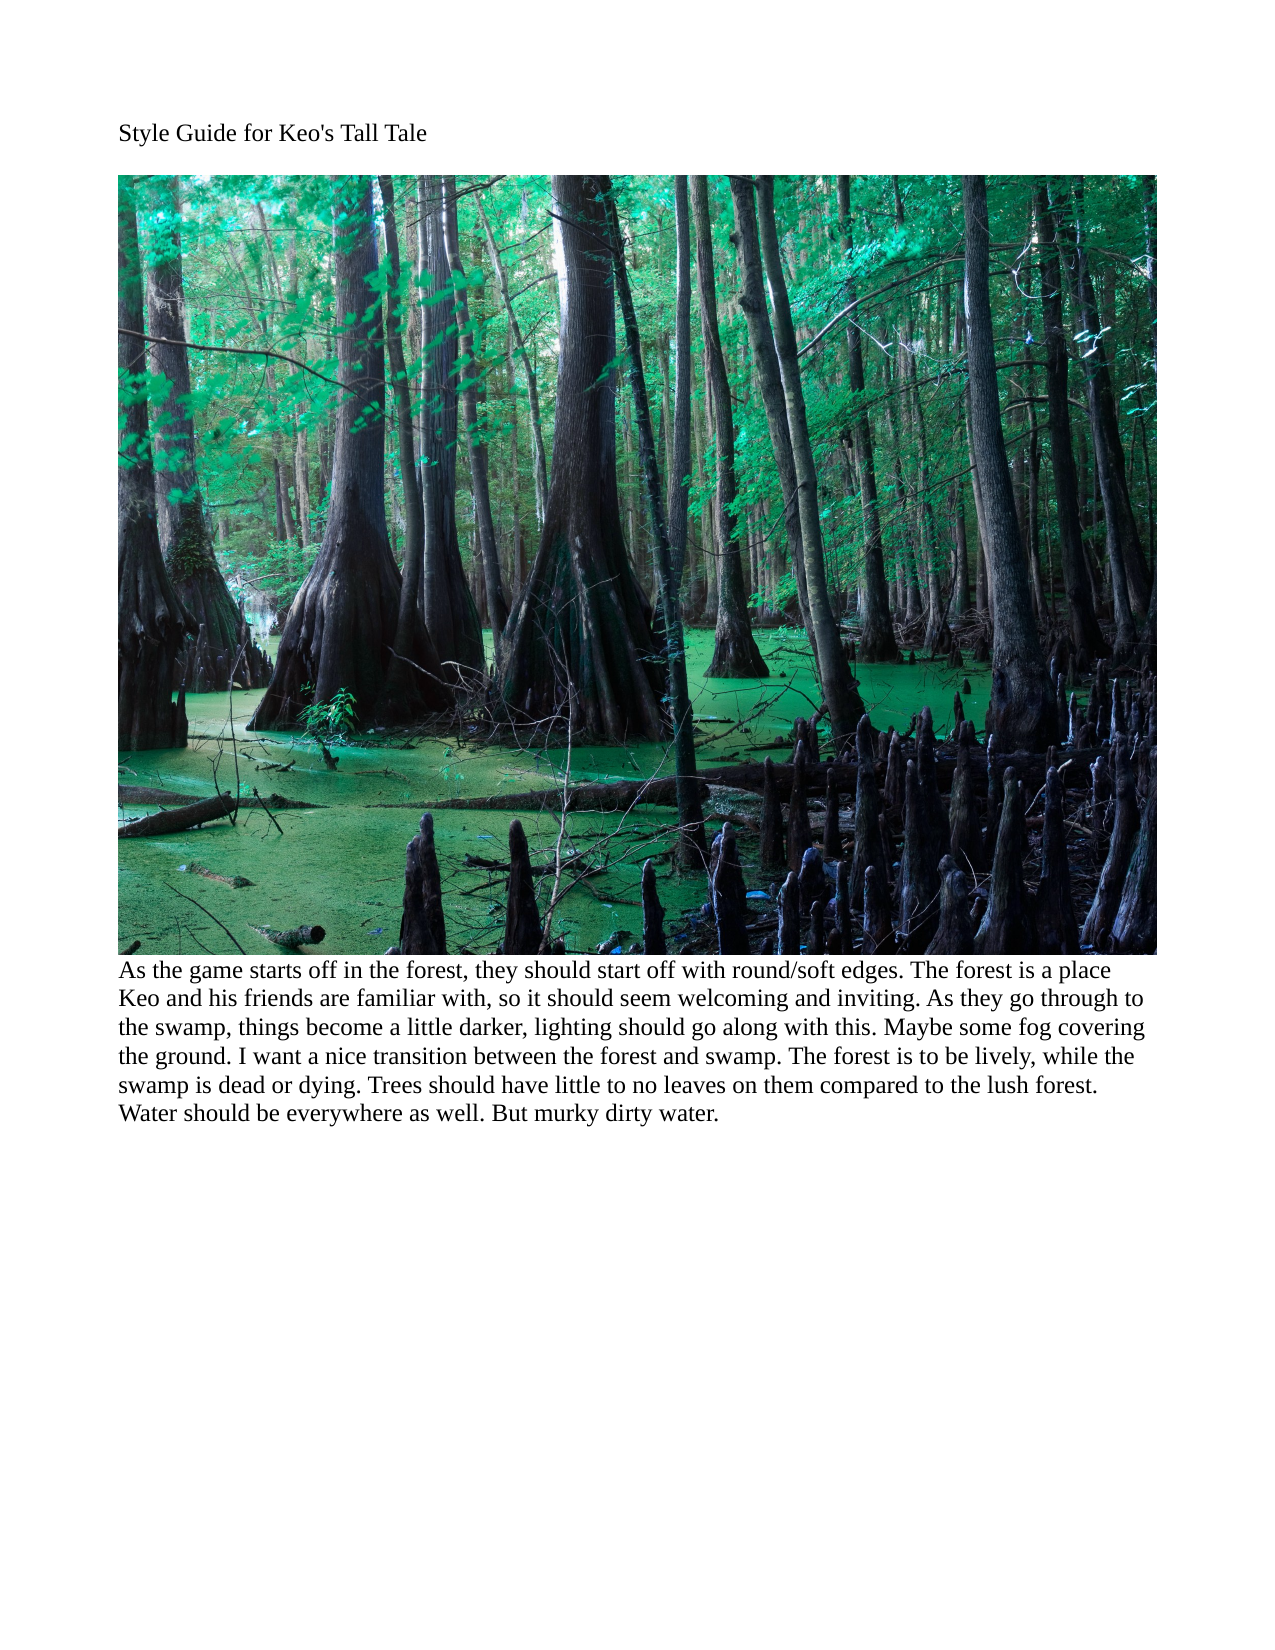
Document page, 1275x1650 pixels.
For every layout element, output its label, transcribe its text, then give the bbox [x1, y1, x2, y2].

text Style Guide for Keo's Tall Tale [118, 118, 1157, 147]
text As the game starts off in the forest, they should start off with round/soft edges. The forest is a place Keo and his friends are familiar with, so it should seem welcoming and inviting. As they go through to the swamp, things become a little darker, lighting should go along with this. Maybe some fog covering the ground. I want a nice transition between the forest and swamp. The forest is to be lively, while the swamp is dead or dying. Trees should have little to no leaves on them compared to the lush forest. Water should be everywhere as well. But murky dirty water. [118, 955, 1157, 1127]
picture [118, 175, 1157, 955]
